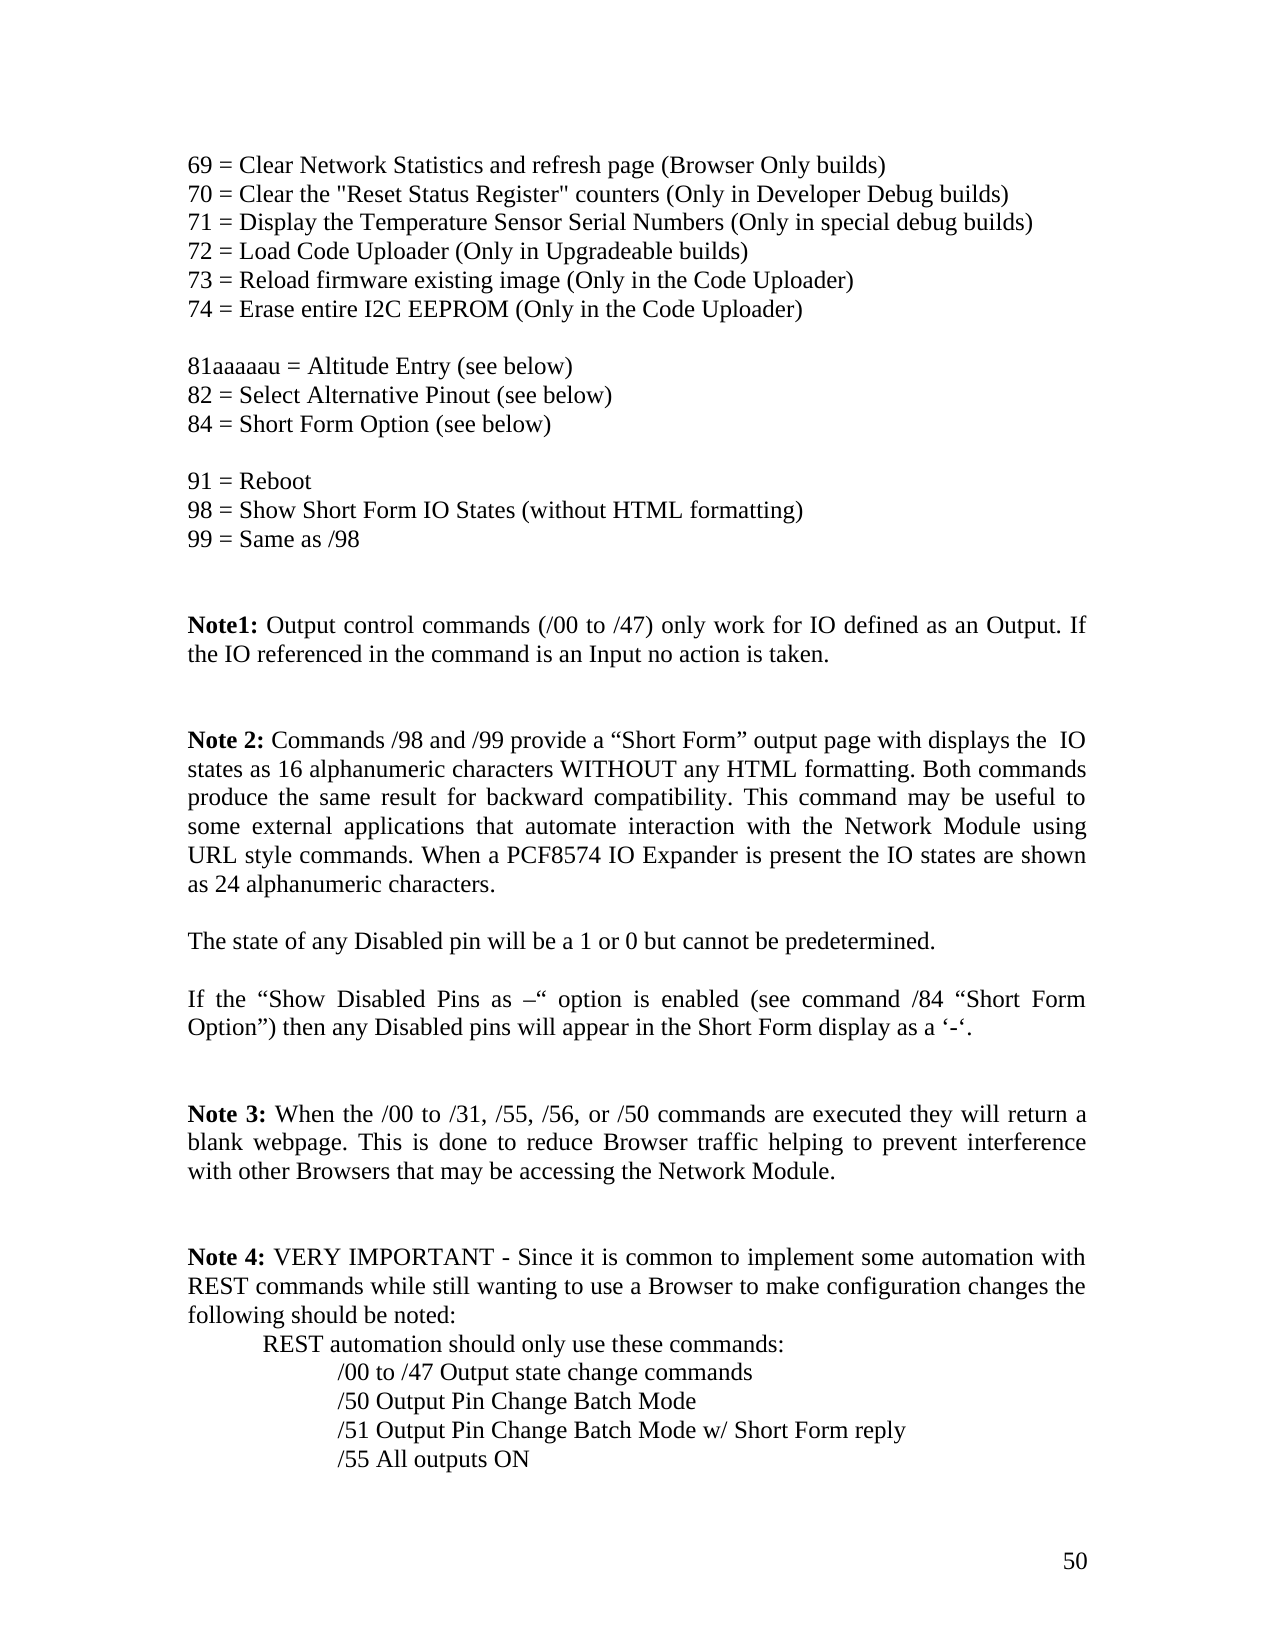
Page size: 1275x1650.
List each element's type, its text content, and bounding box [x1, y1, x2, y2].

text If the “Show Disabled Pins as –“ option is enabled (see command /84 “Short Form Option”) then any Disabled pins will appear in the Short Form display as a ‘-‘. [187, 984, 1087, 1041]
text 69 = Clear Network Statistics and refresh page (Browser Only builds) [187, 150, 1087, 179]
text 82 = Select Alternative Pinout (see below) [187, 380, 1087, 409]
text 73 = Reload firmware existing image (Only in the Code Uploader) [187, 265, 1087, 294]
text 72 = Load Code Uploader (Only in Upgradeable builds) [187, 236, 1087, 265]
text 70 = Clear the "Reset Status Register" counters (Only in Developer Debug builds) [187, 179, 1087, 207]
text REST automation should only use these commands: [262, 1329, 1087, 1357]
text Note1: Output control commands (/00 to /47) only work for IO defined as an Output. If the IO referenced in the command is an Input no action is taken. [187, 610, 1087, 667]
text 71 = Display the Temperature Sensor Serial Numbers (Only in special debug builds) [187, 207, 1087, 236]
text 99 = Same as /98 [187, 524, 1087, 552]
text 74 = Erase entire I2C EEPROM (Only in the Code Uploader) [187, 294, 1087, 322]
text 91 = Reboot [187, 466, 1087, 495]
text 84 = Short Form Option (see below) [187, 409, 1087, 437]
text 98 = Show Short Form IO States (without HTML formatting) [187, 495, 1087, 524]
text /55 All outputs ON [337, 1444, 1087, 1472]
text /51 Output Pin Change Batch Mode w/ Short Form reply [337, 1415, 1087, 1444]
text 81aaaaau = Altitude Entry (see below) [187, 351, 1087, 380]
text Note 2: Commands /98 and /99 provide a “Short Form” output page with displays the IO states as 16 alphanumeric characters WITHOUT any HTML formatting. Both commands produce the same result for backward compatibility. This command may be useful to some external applications that automate interaction with the Network Module using URL style commands. When a PCF8574 IO Expander is present the IO states are shown as 24 alphanumeric characters. [187, 725, 1087, 897]
text Note 3: When the /00 to /31, /55, /56, or /50 commands are executed they will return a blank webpage. This is done to reduce Browser traffic helping to prevent interference with other Browsers that may be accessing the Network Module. [187, 1099, 1087, 1185]
text /50 Output Pin Change Batch Mode [337, 1386, 1087, 1415]
text Note 4: VERY IMPORTANT - Since it is common to implement some automation with REST commands while still wanting to use a Browser to make configuration changes the following should be noted: [187, 1242, 1087, 1329]
text The state of any Disabled pin will be a 1 or 0 but cannot be predetermined. [187, 926, 1087, 955]
text /00 to /47 Output state change commands [337, 1357, 1087, 1386]
